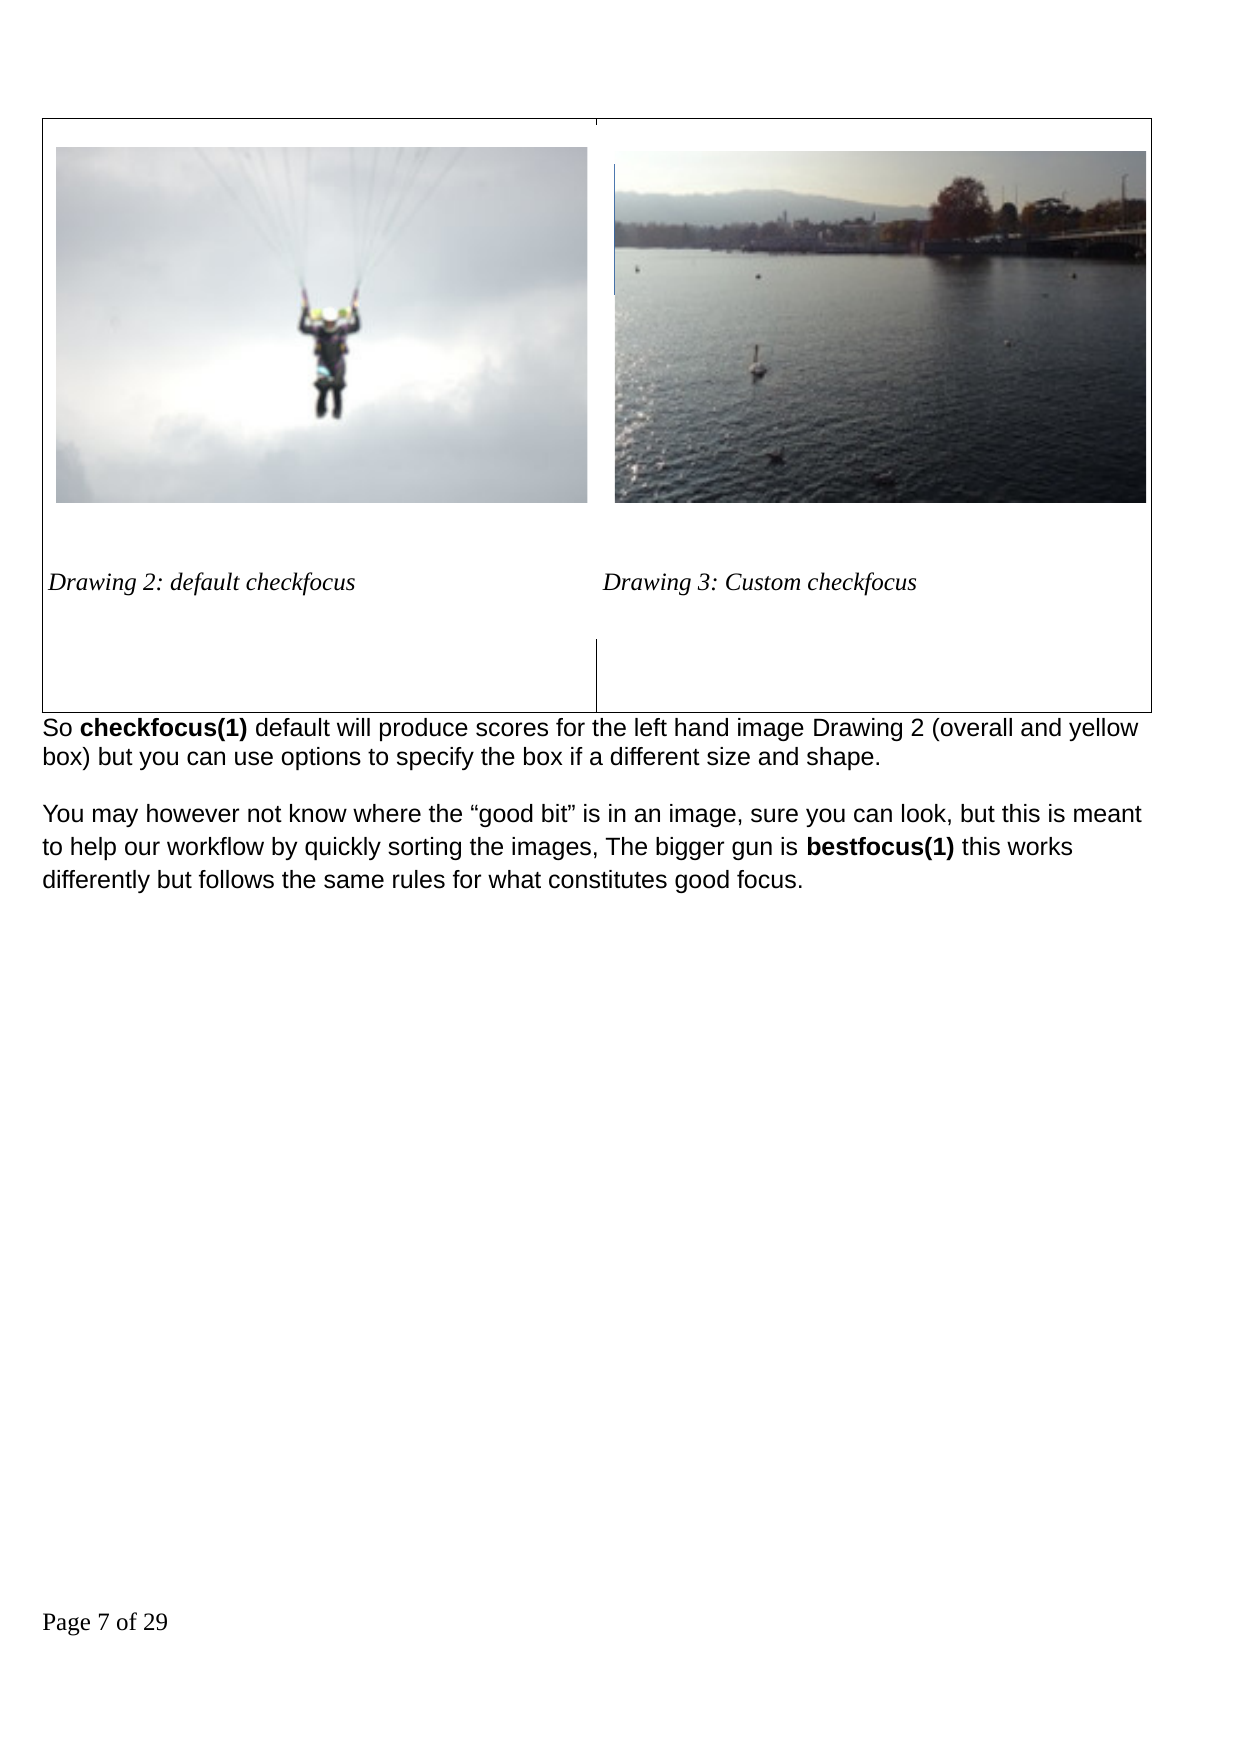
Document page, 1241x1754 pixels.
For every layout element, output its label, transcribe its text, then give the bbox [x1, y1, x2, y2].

text So checkfocus(1) default will produce scores for the left hand image Drawing 2 (overall and yellow box) but you can use options to specify the box if a different size and shape. [42, 713, 1152, 770]
table_header [597, 119, 1151, 712]
table_header [43, 119, 597, 712]
picture [56, 147, 588, 503]
picture [614, 151, 1147, 503]
text You may however not know where the “good bit” is in an image, sure you can look, but this is meant to help our workflow by quickly sorting the images, The bigger gun is bestfocus(1) this works differently but follows the same rules for what constitutes good focus. [42, 799, 1152, 894]
